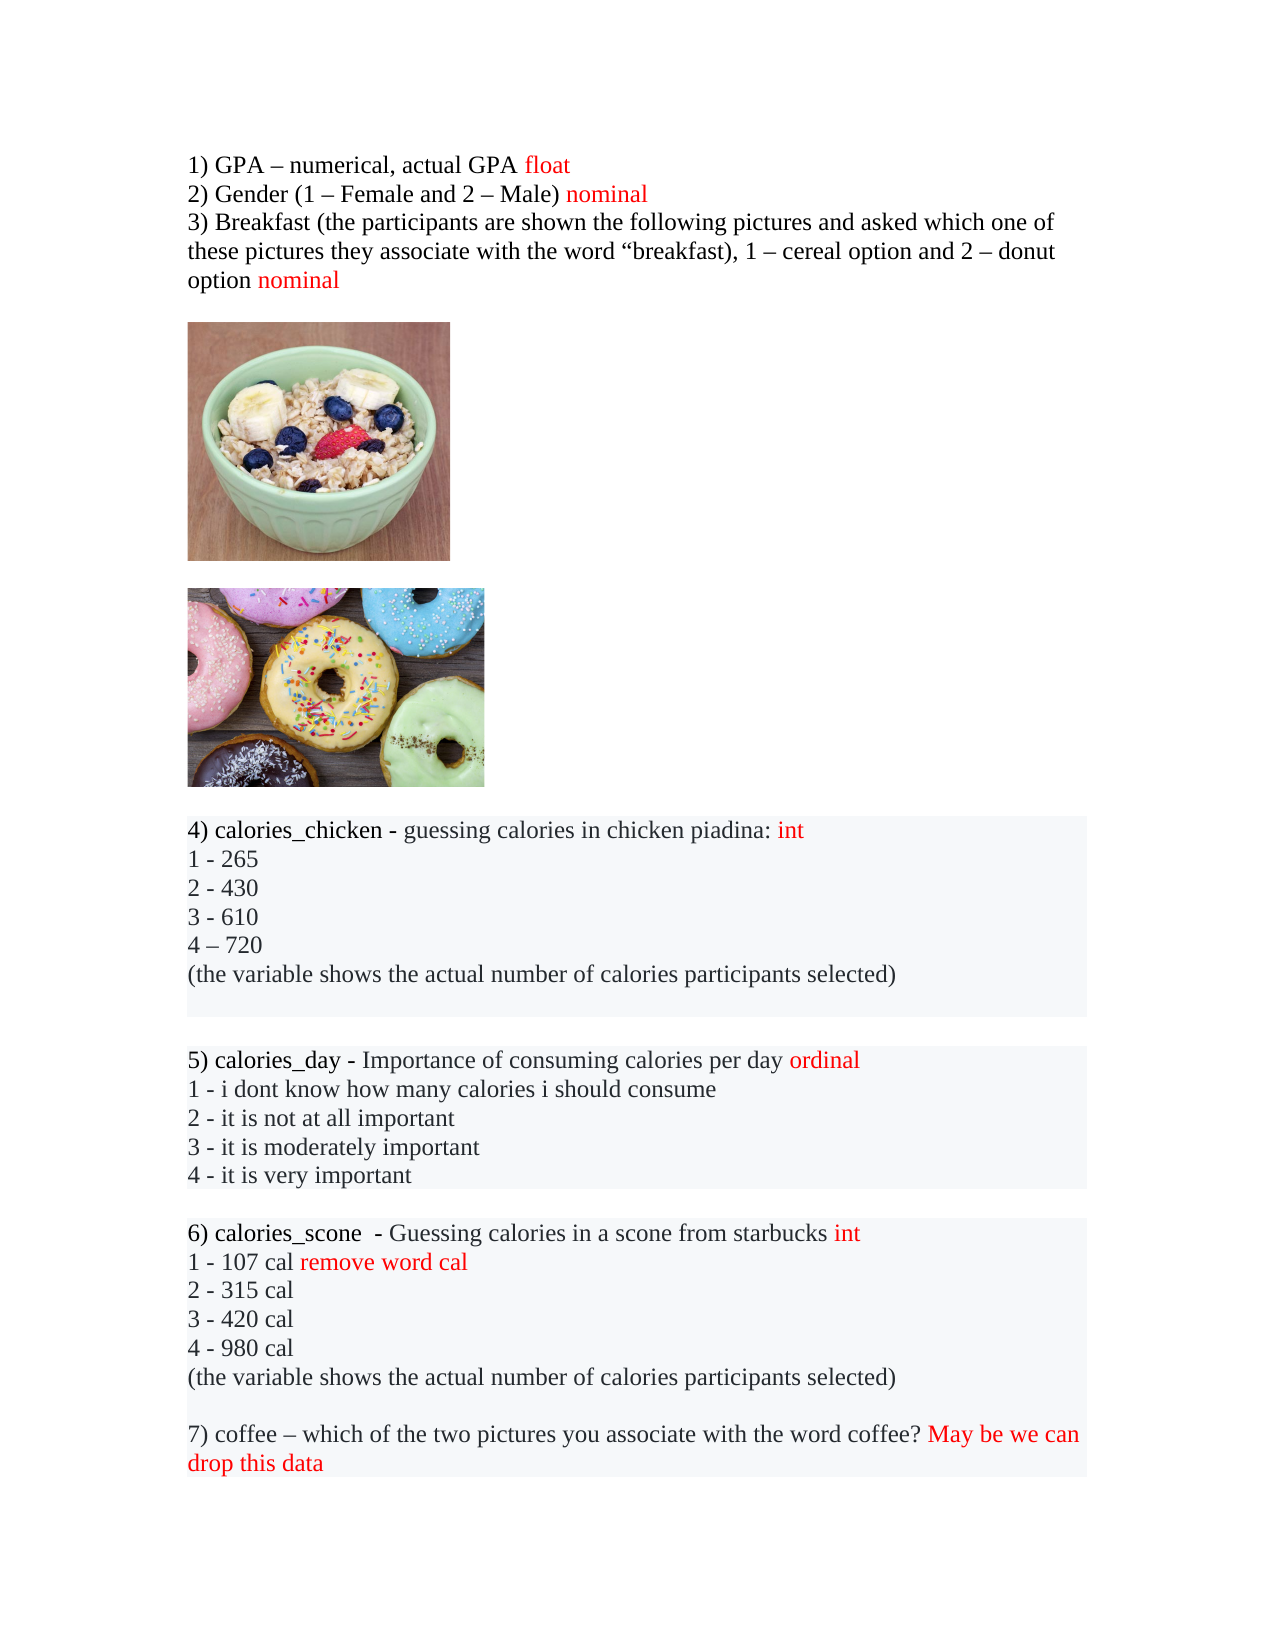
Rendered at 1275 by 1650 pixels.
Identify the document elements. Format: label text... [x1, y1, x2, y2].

text 7) coffee – which of the two pictures you associate with the word coffee? May be we can drop this data [187, 1419, 1087, 1477]
text 1) GPA – numerical, actual GPA float [187, 150, 1087, 179]
text (the variable shows the actual number of calories participants selected) [187, 1362, 1087, 1391]
text 2 - 430 [187, 873, 1087, 902]
text 1 - 107 cal remove word cal [187, 1247, 1087, 1276]
text 3) Breakfast (the participants are shown the following pictures and asked which one of these pictures they associate with the word “breakfast), 1 – cereal option and 2 – donut option nominal [187, 207, 1087, 294]
text 6) calories_scone - Guessing calories in a scone from starbucks int [187, 1218, 1087, 1247]
text 3 - it is moderately important [187, 1132, 1087, 1161]
text 3 - 420 cal [187, 1304, 1087, 1333]
text 4) calories_chicken - guessing calories in chicken piadina: int [187, 816, 1087, 844]
text 2 - 315 cal [187, 1276, 1087, 1304]
text 4 - 980 cal [187, 1333, 1087, 1362]
text 3 - 610 [187, 902, 1087, 931]
text 4 – 720 [187, 931, 1087, 959]
picture [187, 588, 485, 787]
picture [187, 322, 451, 561]
text 4 - it is very important [187, 1161, 1087, 1189]
text 2 - it is not at all important [187, 1103, 1087, 1132]
text (the variable shows the actual number of calories participants selected) [187, 959, 1087, 988]
text 1 - i dont know how many calories i should consume [187, 1074, 1087, 1103]
text 2) Gender (1 – Female and 2 – Male) nominal [187, 179, 1087, 207]
text 1 - 265 [187, 844, 1087, 873]
text 5) calories_day - Importance of consuming calories per day ordinal [187, 1046, 1087, 1074]
